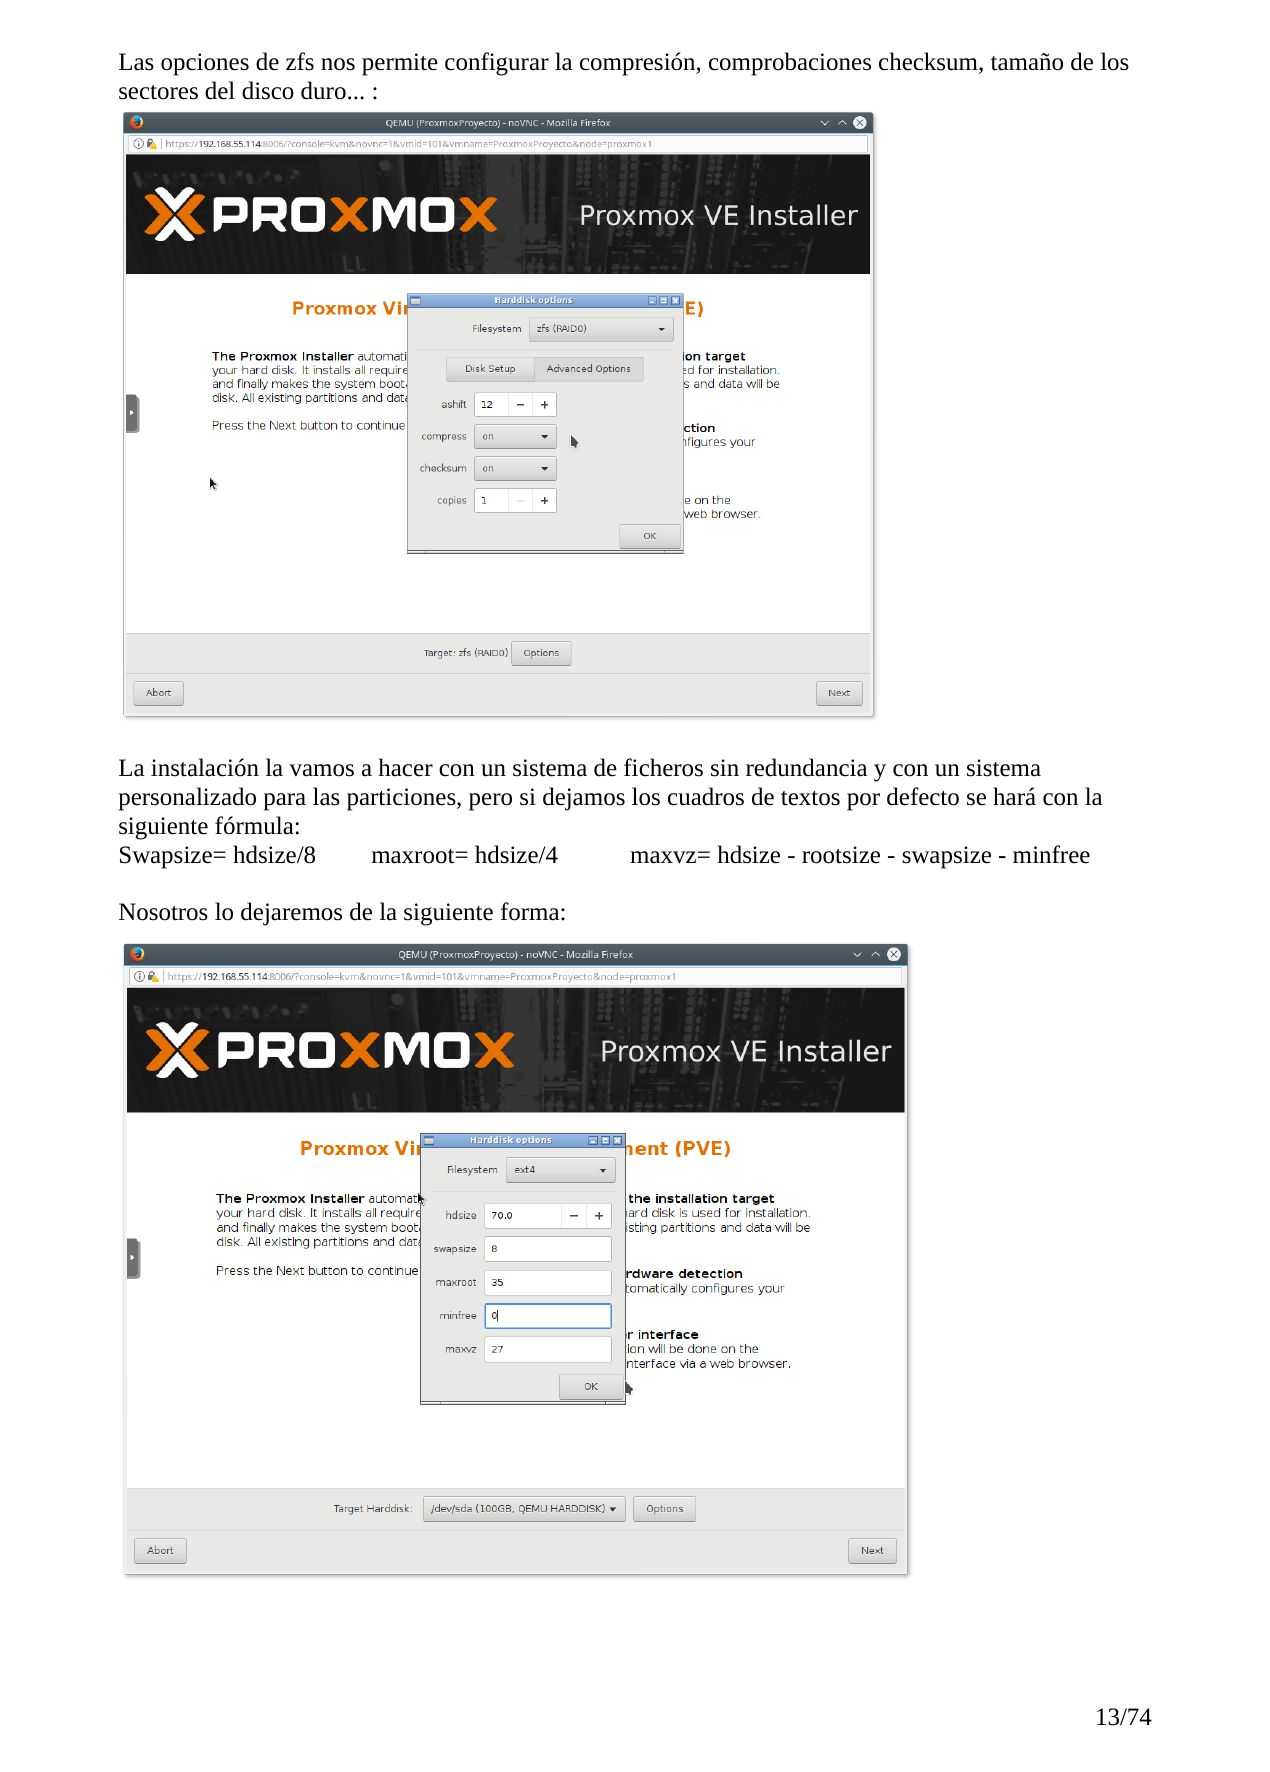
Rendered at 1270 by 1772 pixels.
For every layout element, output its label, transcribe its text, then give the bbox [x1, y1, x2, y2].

picture [118, 108, 882, 725]
text Nosotros lo dejaremos de la siguiente forma: [118, 897, 1152, 926]
text La instalación la vamos a hacer con un sistema de ficheros sin redundancia y con un sistema personalizado para las particiones, pero si dejamos los cuadros de textos por defecto se hará con la siguiente fórmula: [118, 753, 1152, 840]
picture [118, 938, 917, 1584]
text Swapsize= hdsize/8 maxroot= hdsize/4 maxvz= hdsize - rootsize - swapsize - minfree [118, 840, 1152, 868]
text Las opciones de zfs nos permite configurar la compresión, comprobaciones checksum, tamaño de los sectores del disco duro... : [118, 47, 1152, 105]
